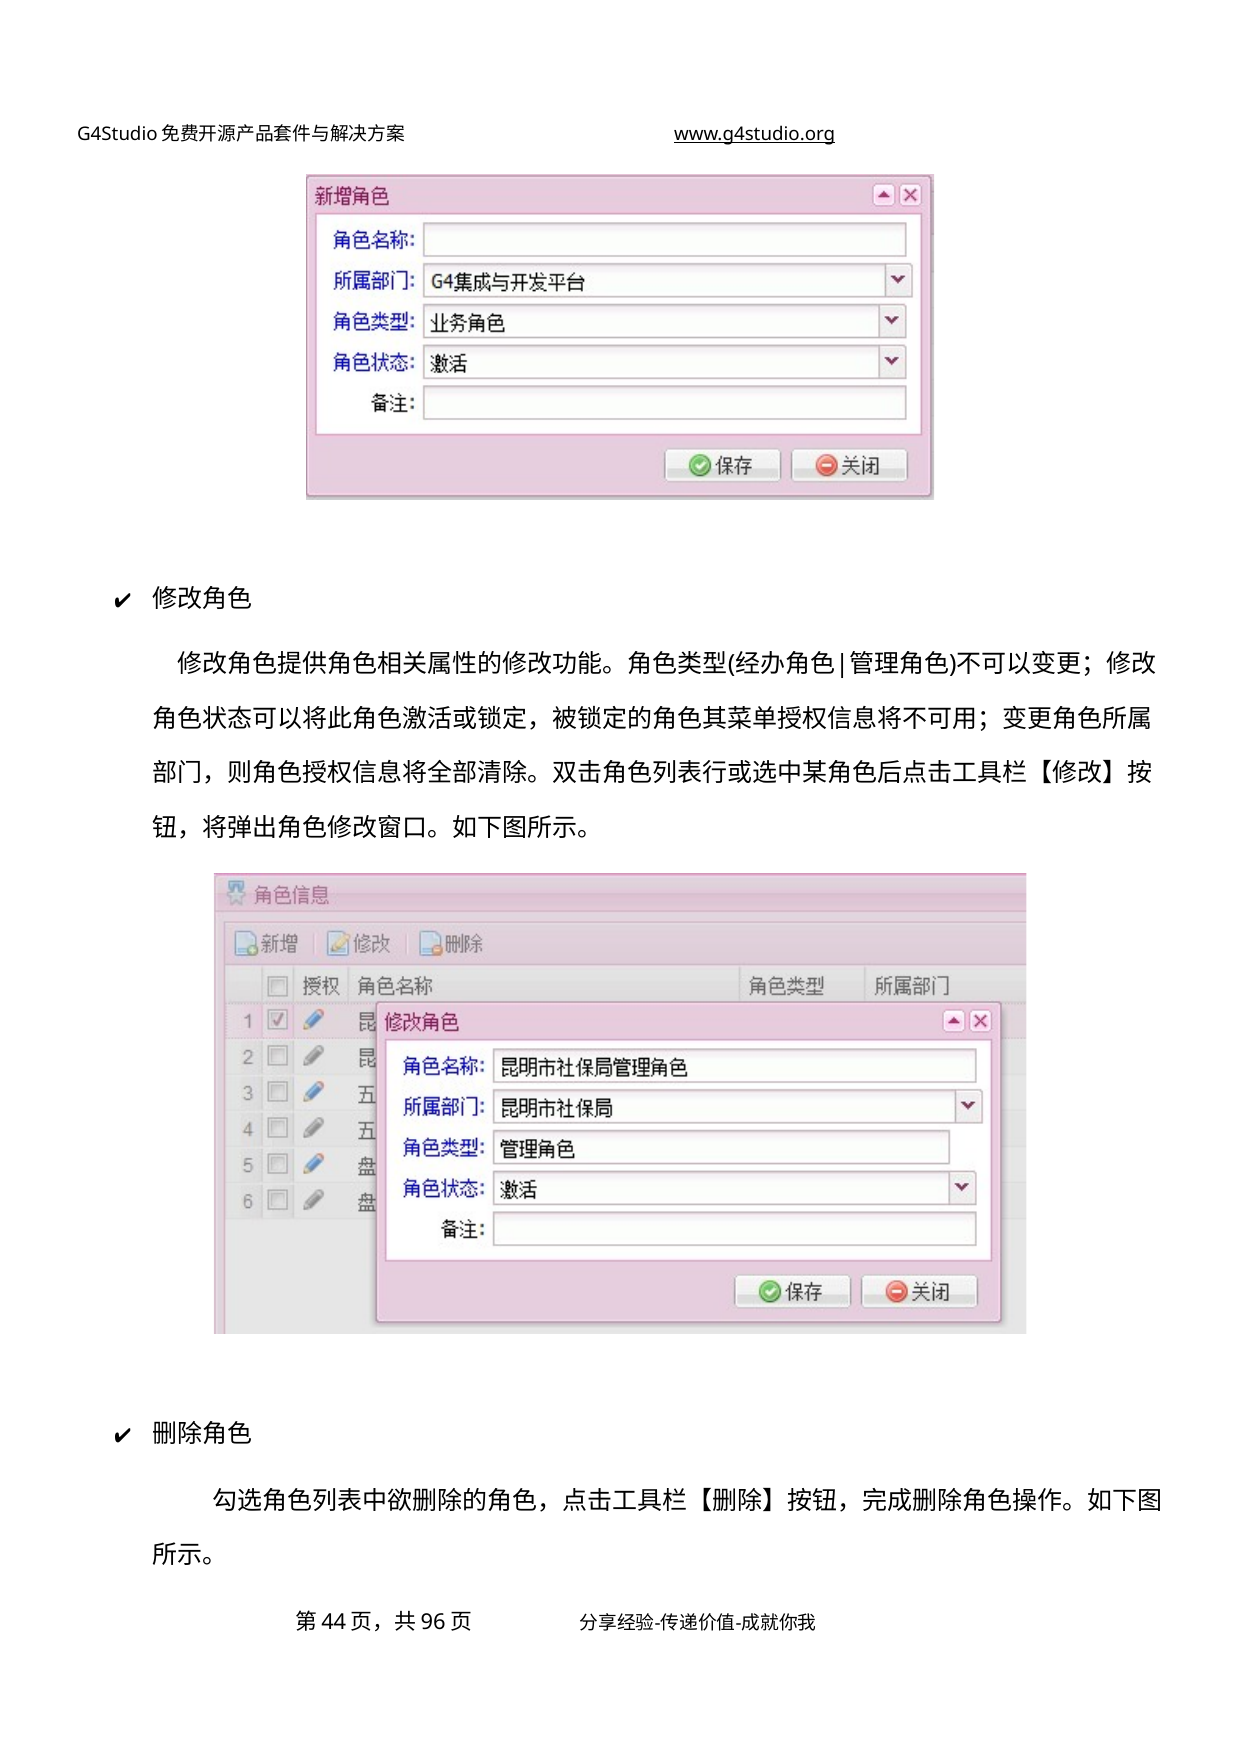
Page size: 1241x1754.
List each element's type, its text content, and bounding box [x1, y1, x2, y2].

picture [213, 873, 1027, 1334]
list 勾选角色列表中欲删除的角色，点击工具栏【删除】按钮，完成删除角色操作。如下图所示。 [114, 1481, 1163, 1571]
picture [306, 174, 935, 500]
list 修改角色提供角色相关属性的修改功能。角色类型(经办角色|管理角色)不可以变更；修改角色状态可以将此角色激活或锁定，被锁定的角色其菜单授权信息将不可用；变更角色所属部门，则角色授权信息将全部清除。双击角色列表行或选中某角色后点击工具栏【修改】按钮，将弹出角色修改窗口。如下图所示。 [114, 644, 1163, 843]
list 删除角色 [114, 1414, 1163, 1450]
list 修改角色 [114, 580, 1163, 614]
